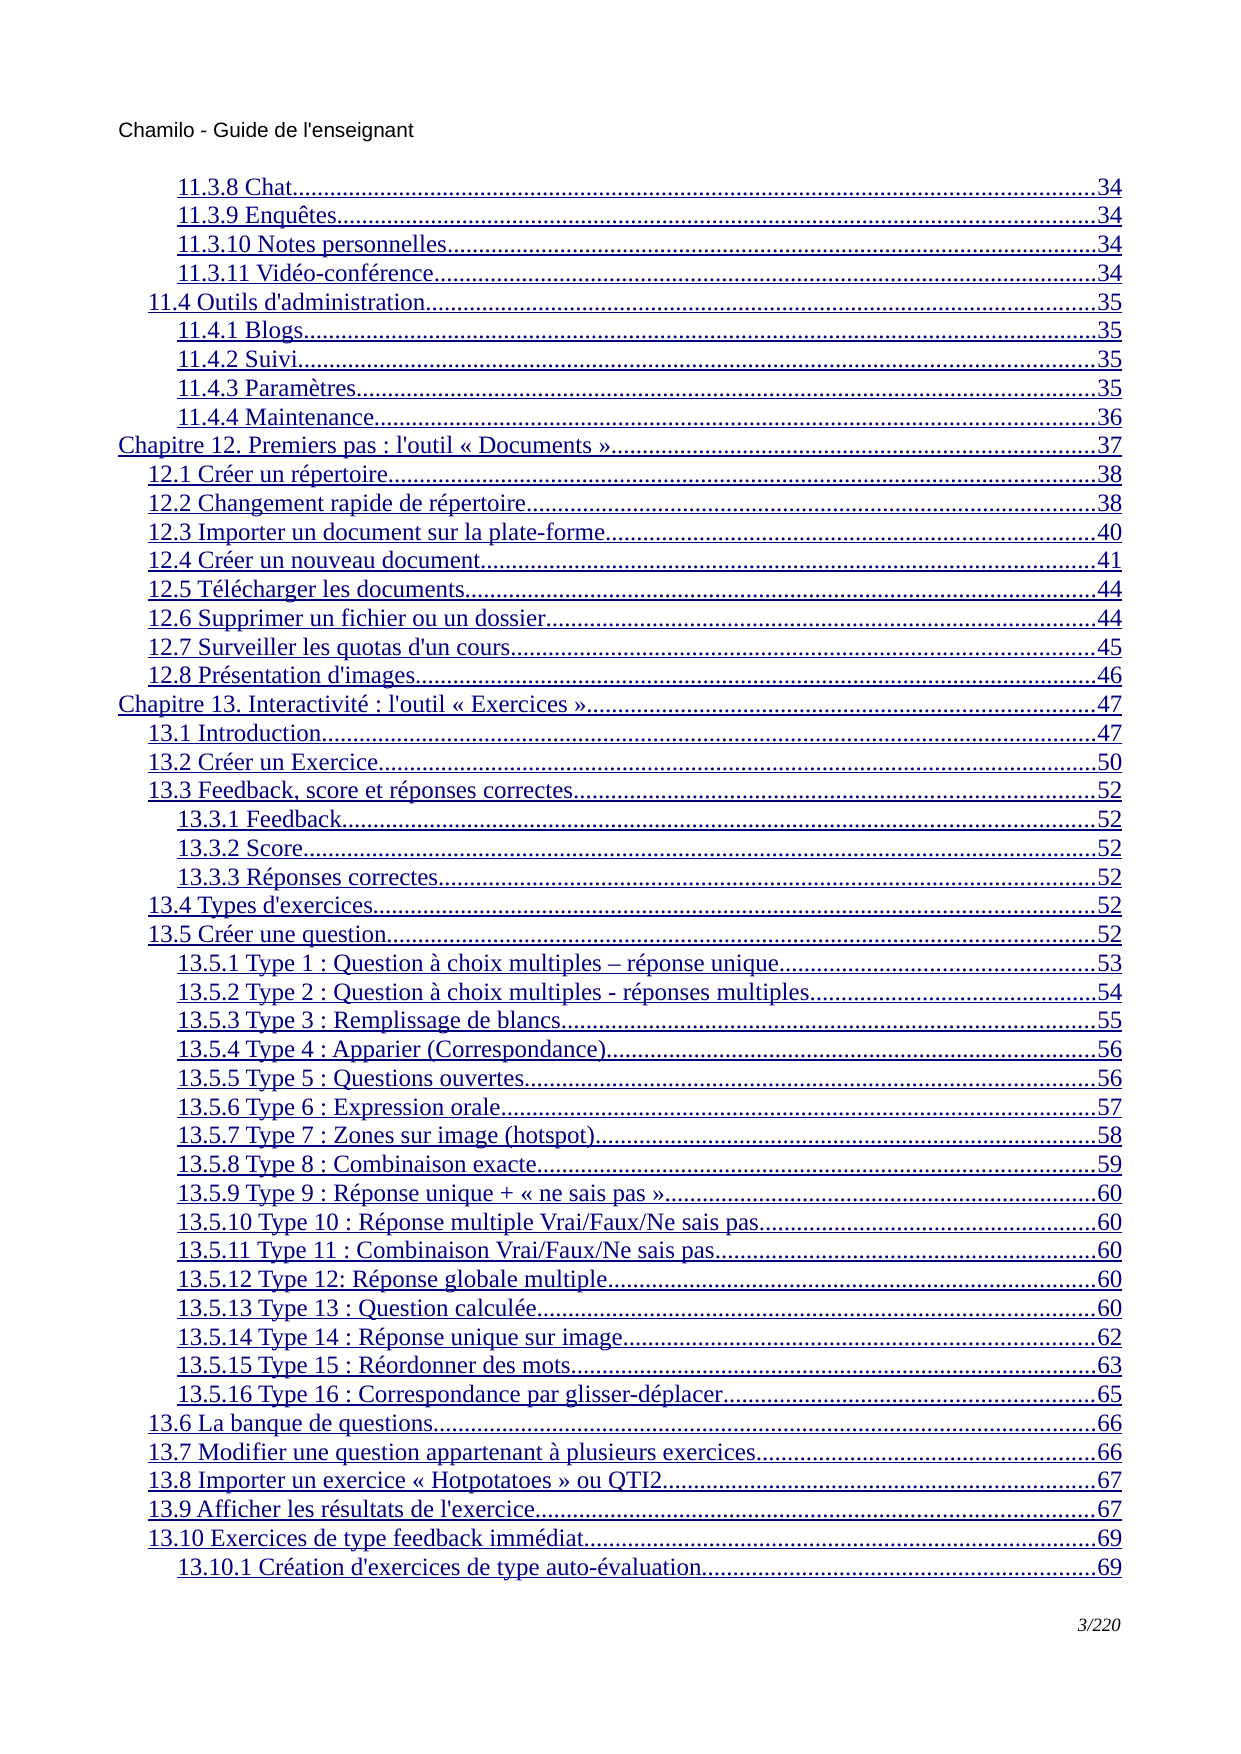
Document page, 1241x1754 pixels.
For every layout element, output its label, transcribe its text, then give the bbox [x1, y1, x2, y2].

text 12.4 Créer un nouveau document 41 [148, 545, 1122, 570]
text 12.3 Importer un document sur la plate-forme 40 [148, 517, 1122, 542]
text 11.4.2 Suivi 35 [177, 344, 1122, 369]
text 11.3.8 Chat 34 [177, 172, 1122, 197]
text 13.3.2 Score 52 [177, 833, 1122, 858]
text 11.4 Outils d'administration 35 [148, 287, 1122, 312]
text 11.3.11 Vidéo-conférence 34 [177, 258, 1122, 283]
text 13.5.9 Type 9 : Réponse unique + « ne sais pas » 60 [177, 1178, 1122, 1203]
text 13.3 Feedback, score et réponses correctes 52 [148, 775, 1122, 800]
text 13.9 Afficher les résultats de l'exercice 67 [148, 1494, 1122, 1519]
text 12.6 Supprimer un fichier ou un dossier 44 [148, 603, 1122, 628]
text 13.8 Importer un exercice « Hotpotatoes » ou QTI2 67 [148, 1465, 1122, 1490]
text Chapitre 12. Premiers pas : l'outil « Documents » 37 [118, 430, 1122, 455]
text 13.5.5 Type 5 : Questions ouvertes 56 [177, 1063, 1122, 1088]
text 13.5.14 Type 14 : Réponse unique sur image 62 [177, 1322, 1122, 1347]
text 12.2 Changement rapide de répertoire 38 [148, 488, 1122, 513]
text 13.10.1 Création d'exercices de type auto-évaluation 69 [177, 1552, 1122, 1577]
text 13.2 Créer un Exercice 50 [148, 747, 1122, 772]
text 13.5.7 Type 7 : Zones sur image (hotspot) 58 [177, 1120, 1122, 1145]
text 13.5.1 Type 1 : Question à choix multiples – réponse unique 53 [177, 948, 1122, 973]
text 11.3.9 Enquêtes 34 [177, 200, 1122, 225]
text 13.1 Introduction 47 [148, 718, 1122, 743]
text Chapitre 13. Interactivité : l'outil « Exercices » 47 [118, 689, 1122, 714]
text 11.4.1 Blogs 35 [177, 315, 1122, 340]
text 13.5.16 Type 16 : Correspondance par glisser-déplacer 65 [177, 1379, 1122, 1404]
text 13.10 Exercices de type feedback immédiat 69 [148, 1523, 1122, 1548]
text 13.5.8 Type 8 : Combinaison exacte 59 [177, 1149, 1122, 1174]
text 13.5.11 Type 11 : Combinaison Vrai/Faux/Ne sais pas 60 [177, 1235, 1122, 1260]
text 12.7 Surveiller les quotas d'un cours 45 [148, 632, 1122, 657]
text 13.5 Créer une question 52 [148, 919, 1122, 944]
text 13.5.12 Type 12: Réponse globale multiple 60 [177, 1264, 1122, 1289]
text 13.5.3 Type 3 : Remplissage de blancs 55 [177, 1005, 1122, 1030]
text 13.5.15 Type 15 : Réordonner des mots 63 [177, 1350, 1122, 1375]
text 11.4.4 Maintenance 36 [177, 402, 1122, 427]
text 13.3.3 Réponses correctes 52 [177, 862, 1122, 887]
text 13.5.10 Type 10 : Réponse multiple Vrai/Faux/Ne sais pas 60 [177, 1207, 1122, 1232]
text 13.5.2 Type 2 : Question à choix multiples - réponses multiples 54 [177, 977, 1122, 1002]
text 13.7 Modifier une question appartenant à plusieurs exercices 66 [148, 1437, 1122, 1462]
text 13.5.6 Type 6 : Expression orale 57 [177, 1092, 1122, 1117]
text 11.3.10 Notes personnelles 34 [177, 229, 1122, 254]
text 11.4.3 Paramètres 35 [177, 373, 1122, 398]
text 12.1 Créer un répertoire 38 [148, 459, 1122, 484]
text 13.6 La banque de questions 66 [148, 1408, 1122, 1433]
text 13.5.13 Type 13 : Question calculée 60 [177, 1293, 1122, 1318]
text 12.8 Présentation d'images 46 [148, 660, 1122, 685]
text 13.3.1 Feedback 52 [177, 804, 1122, 829]
text 13.4 Types d'exercices 52 [148, 890, 1122, 915]
text 12.5 Télécharger les documents 44 [148, 574, 1122, 599]
text 13.5.4 Type 4 : Apparier (Correspondance) 56 [177, 1034, 1122, 1059]
